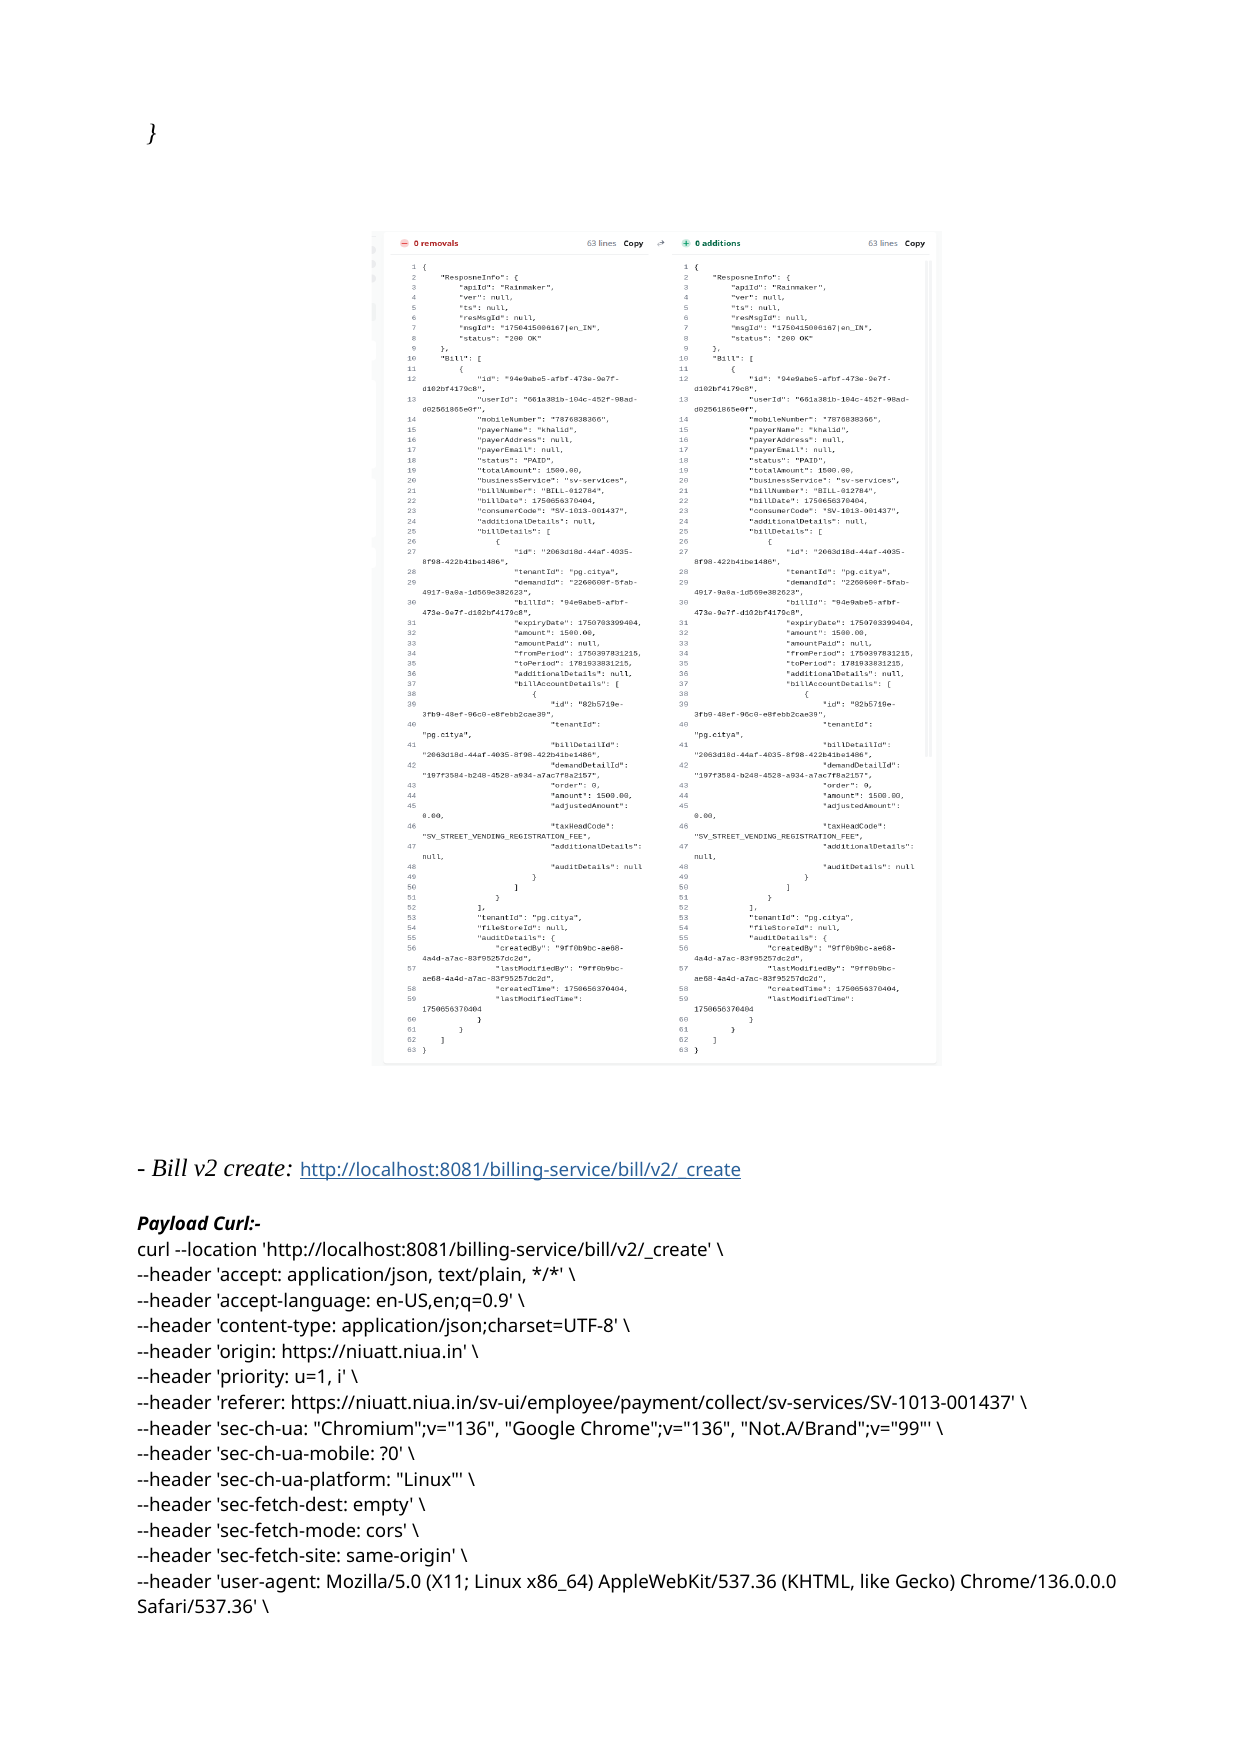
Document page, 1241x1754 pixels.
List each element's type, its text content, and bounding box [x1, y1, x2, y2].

text Payload Curl:- [137, 1211, 1122, 1236]
text --header 'priority: u=1, i' \ [137, 1364, 1122, 1389]
text } [146, 118, 1122, 147]
text curl --location 'http://localhost:8081/billing-service/bill/v2/_create' \ [137, 1236, 1122, 1262]
text - Bill v2 create: http://localhost:8081/billing-service/bill/v2/_create [137, 1153, 1122, 1182]
text --header 'origin: https://niuatt.niua.in' \ [137, 1338, 1122, 1364]
picture [371, 231, 942, 934]
text --header 'accept-language: en-US,en;q=0.9' \ [137, 1287, 1122, 1313]
text --header 'referer: https://niuatt.niua.in/sv-ui/employee/payment/collect/sv-services/SV-1013-001437' \ [137, 1389, 1122, 1415]
text --header 'accept: application/json, text/plain, */*' \ [137, 1262, 1122, 1287]
text --header 'sec-fetch-site: same-origin' \ [137, 1542, 1122, 1568]
text --header 'sec-ch-ua-platform: "Linux"' \ [137, 1466, 1122, 1491]
text --header 'user-agent: Mozilla/5.0 (X11; Linux x86_64) AppleWebKit/537.36 (KHTML, like Gecko) Chrome/136.0.0.0 Safari/537.36' \ [137, 1568, 1122, 1619]
text --header 'sec-ch-ua: "Chromium";v="136", "Google Chrome";v="136", "Not.A/Brand";v="99"' \ [137, 1415, 1122, 1440]
text --header 'content-type: application/json;charset=UTF-8' \ [137, 1313, 1122, 1338]
text --header 'sec-fetch-mode: cors' \ [137, 1517, 1122, 1542]
text --header 'sec-fetch-dest: empty' \ [137, 1491, 1122, 1517]
text --header 'sec-ch-ua-mobile: ?0' \ [137, 1440, 1122, 1466]
